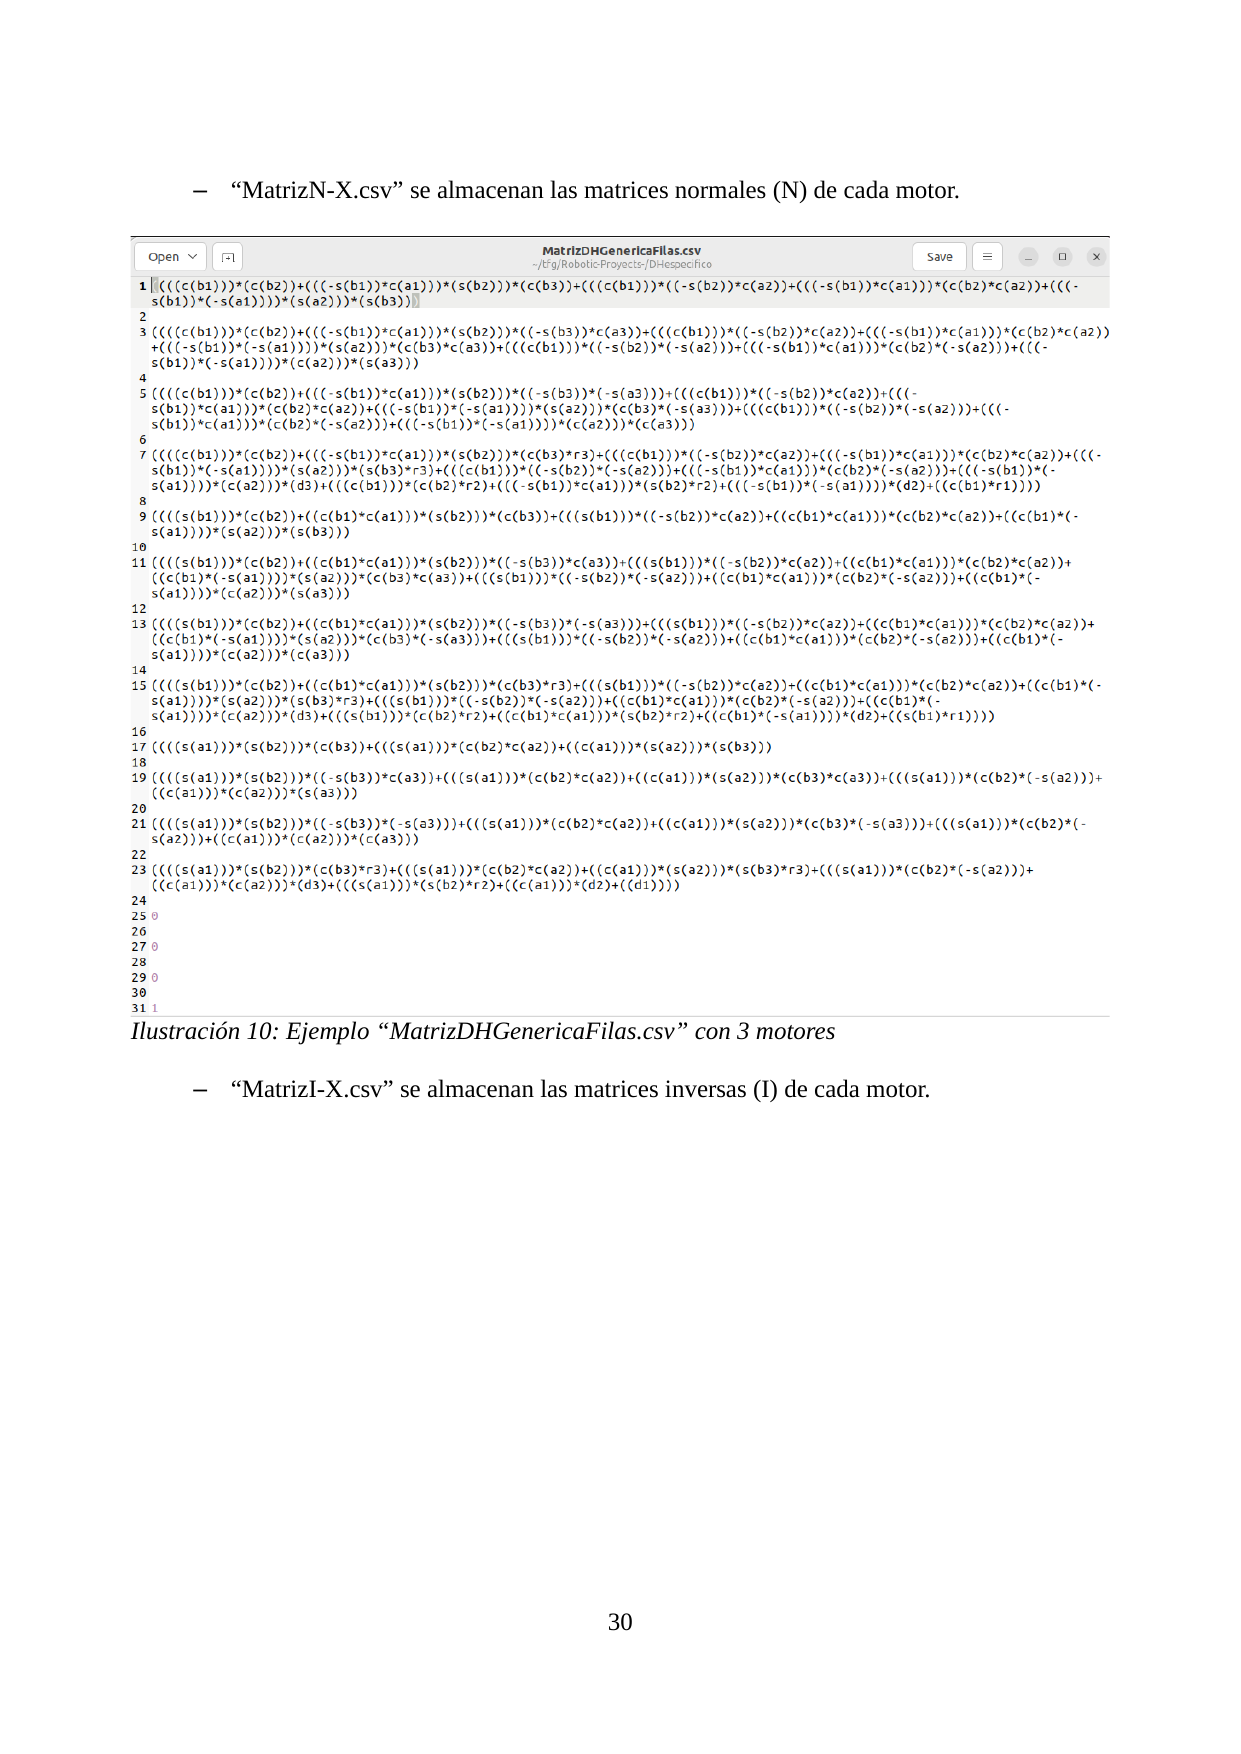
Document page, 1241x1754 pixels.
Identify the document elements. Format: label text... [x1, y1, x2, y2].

list “MatrizN-X.csv” se almacenan las matrices normales (N) de cada motor. [193, 176, 1122, 204]
text Ilustración 10: Ejemplo “MatrizDHGenericaFilas.csv” con 3 motores [131, 1017, 1110, 1045]
list “MatrizI-X.csv” se almacenan las matrices inversas (I) de cada motor. [193, 1074, 1122, 1103]
